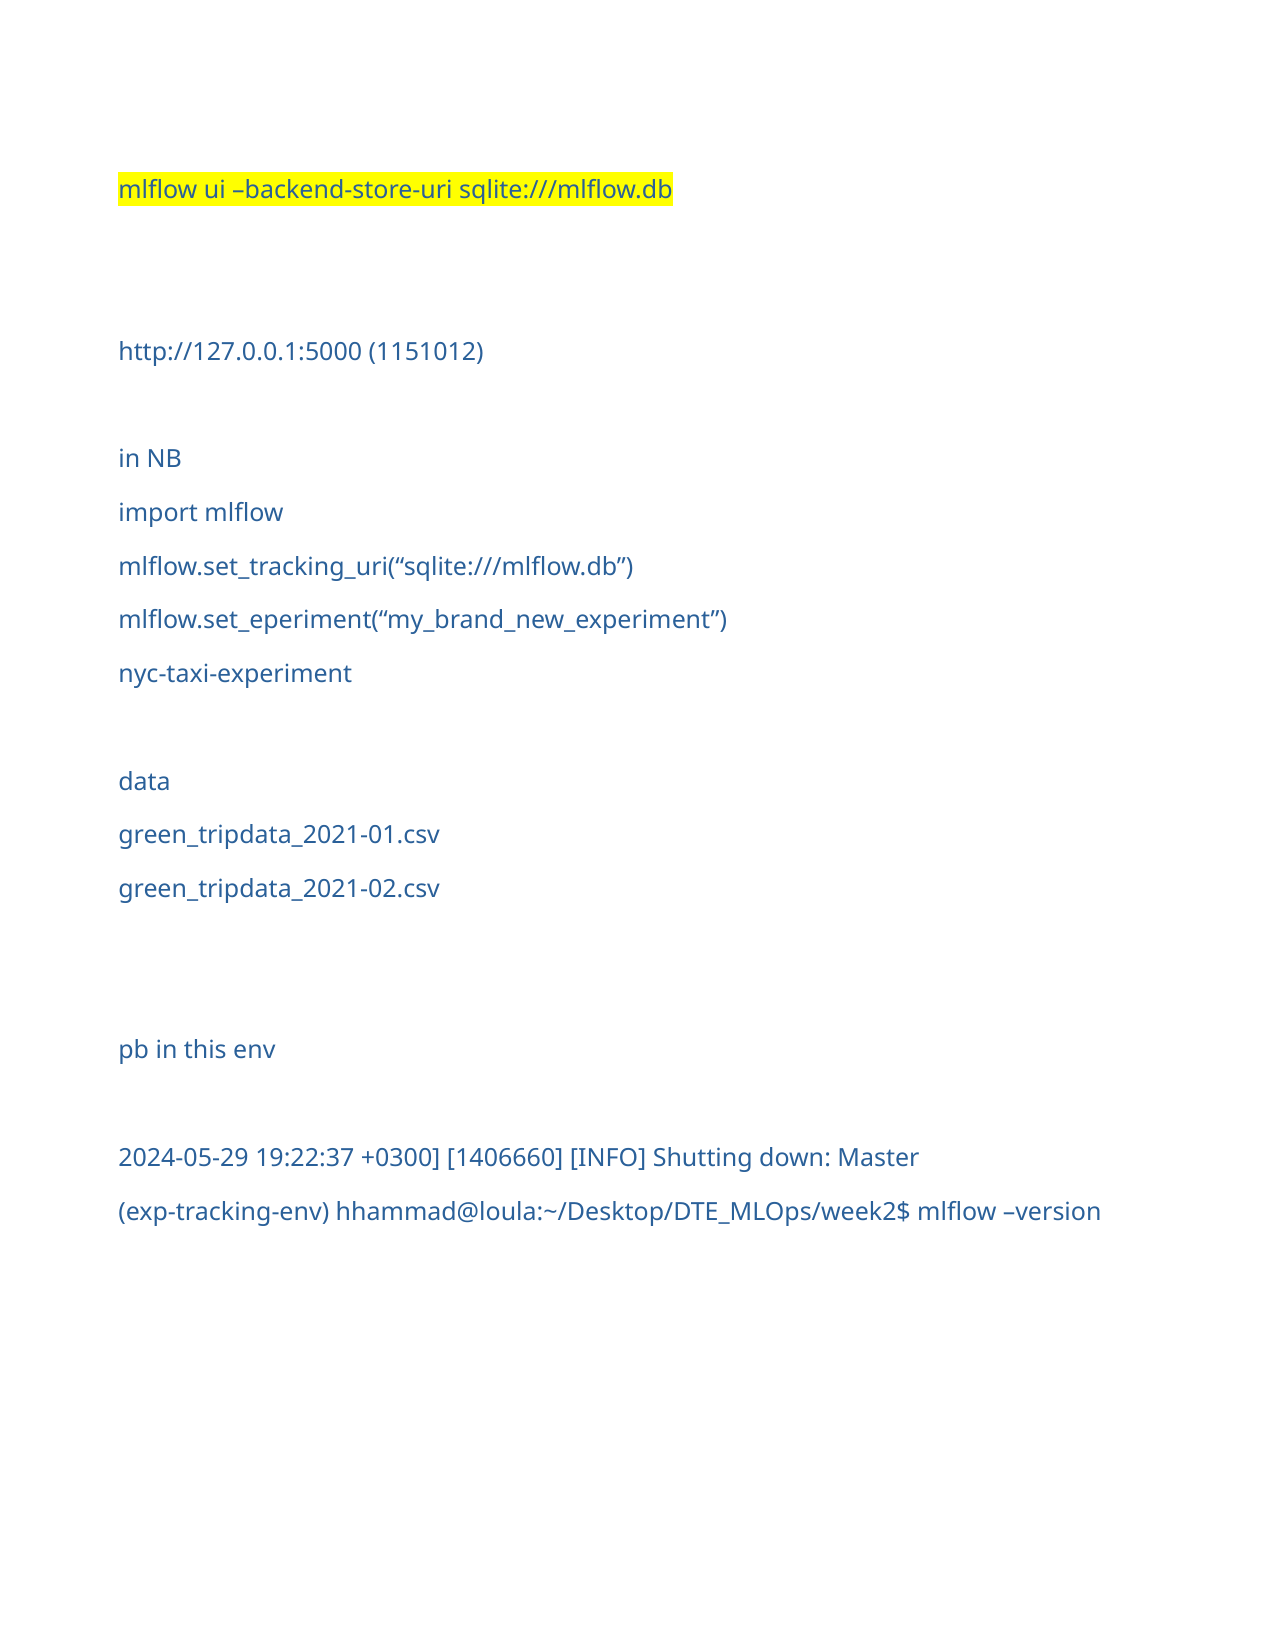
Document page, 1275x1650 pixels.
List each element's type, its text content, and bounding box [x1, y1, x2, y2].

text http://127.0.0.1:5000 (1151012) [118, 333, 1157, 367]
text (exp-tracking-env) hhammad@loula:~/Desktop/DTE_MLOps/week2$ mlflow –version [118, 1193, 1157, 1227]
text import mlflow [118, 494, 1157, 528]
text mlflow ui –backend-store-uri sqlite:///mlflow.db [118, 172, 1157, 206]
text green_tripdata_2021-01.csv [118, 817, 1157, 851]
text mlflow.set_tracking_uri(“sqlite:///mlflow.db”) [118, 548, 1157, 582]
text data [118, 763, 1157, 797]
text in NB [118, 441, 1157, 475]
text pb in this env [118, 1032, 1157, 1066]
text nyc-taxi-experiment [118, 656, 1157, 690]
text mlflow.set_eperiment(“my_brand_new_experiment”) [118, 602, 1157, 636]
text 2024-05-29 19:22:37 +0300] [1406660] [INFO] Shutting down: Master [118, 1139, 1157, 1173]
text green_tripdata_2021-02.csv [118, 871, 1157, 905]
